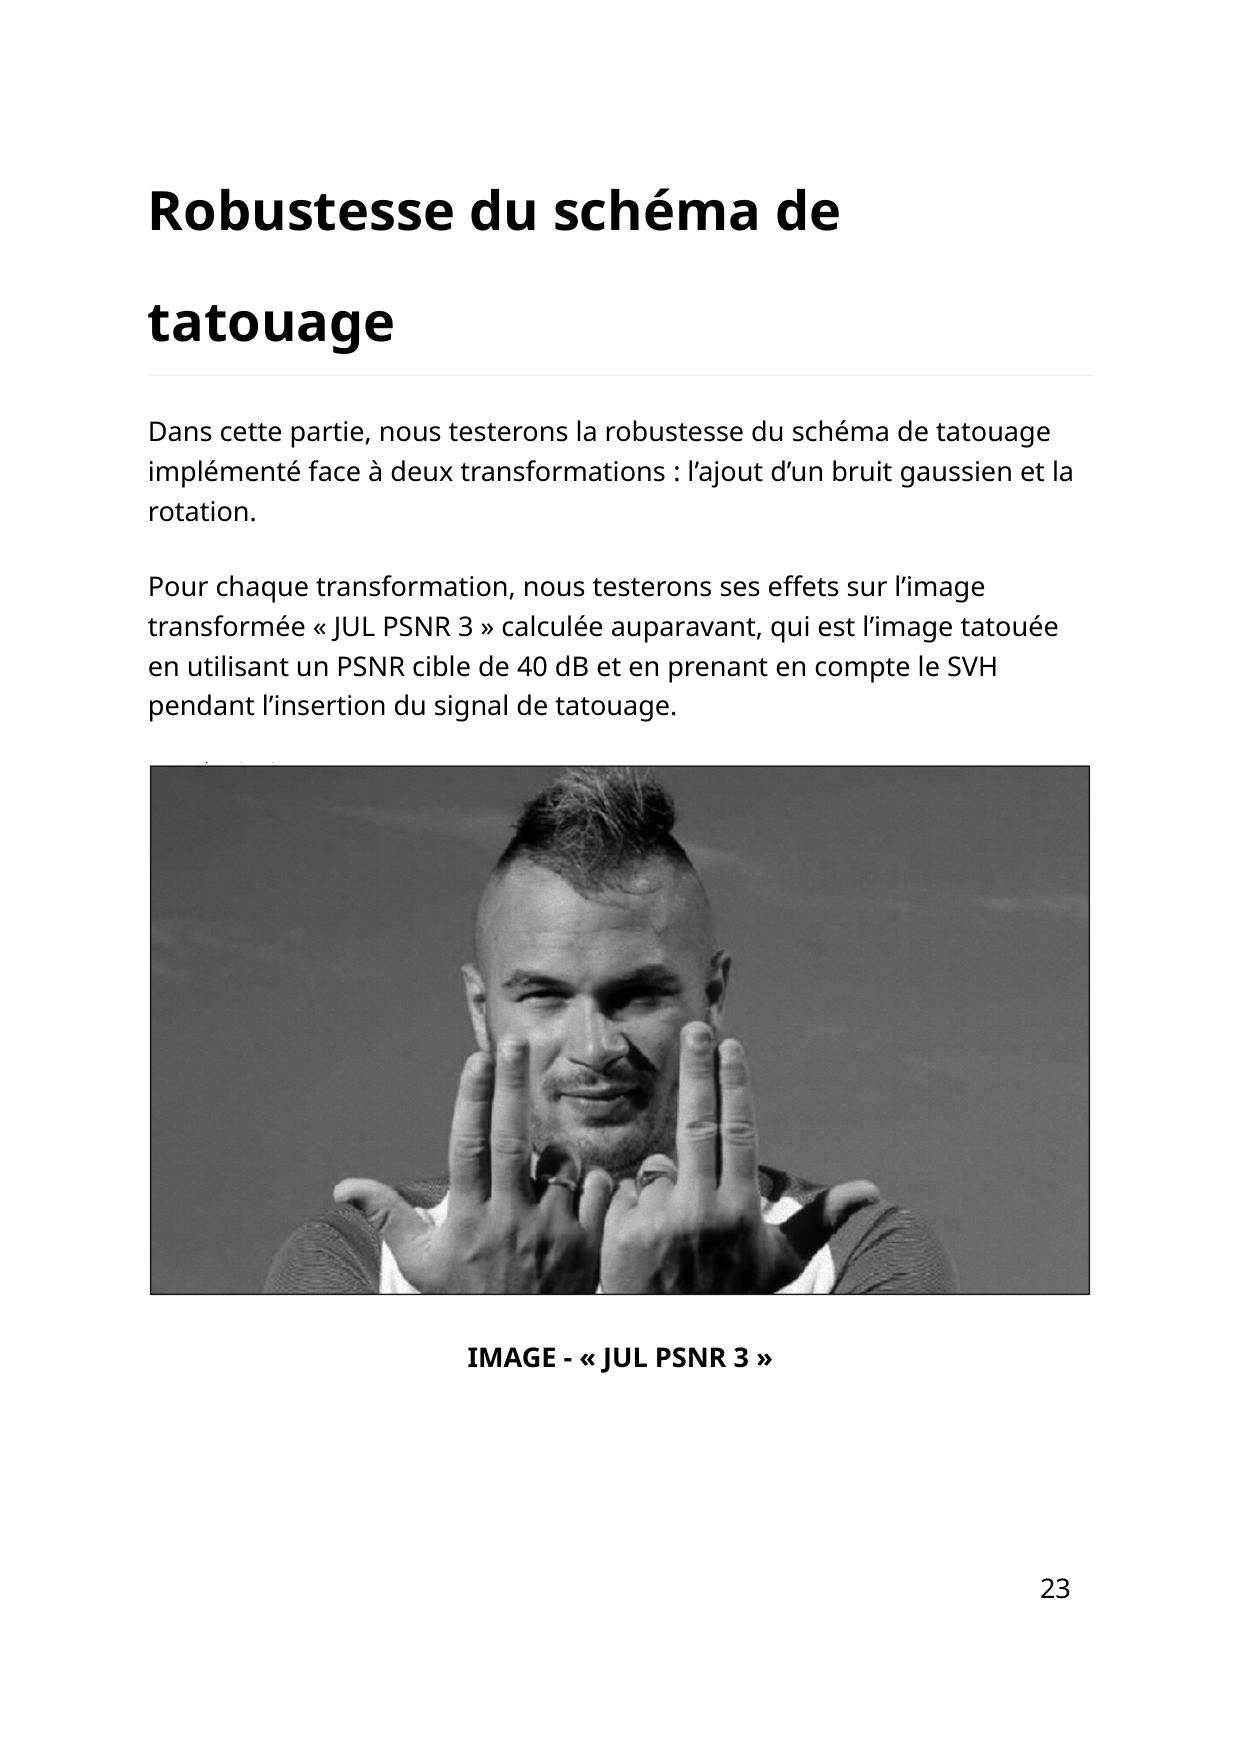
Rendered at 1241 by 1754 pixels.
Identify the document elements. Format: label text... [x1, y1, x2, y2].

text IMAGE - « JUL PSNR 3 » [148, 1298, 1093, 1376]
text Pour chaque transformation, nous testerons ses effets sur l’image transformée « JUL PSNR 3 » calculée auparavant, qui est l’image tatouée en utilisant un PSNR cible de 40 dB et en prenant en compte le SVH pendant l’insertion du signal de tatouage. [148, 567, 1093, 724]
subtitle Robustesse du schéma de tatouage [148, 173, 1093, 375]
text Dans cette partie, nous testerons la robustesse du schéma de tatouage implémenté face à deux transformations : l’ajout d’un bruit gaussien et la rotation. [148, 413, 1093, 529]
picture [147, 762, 1093, 1298]
